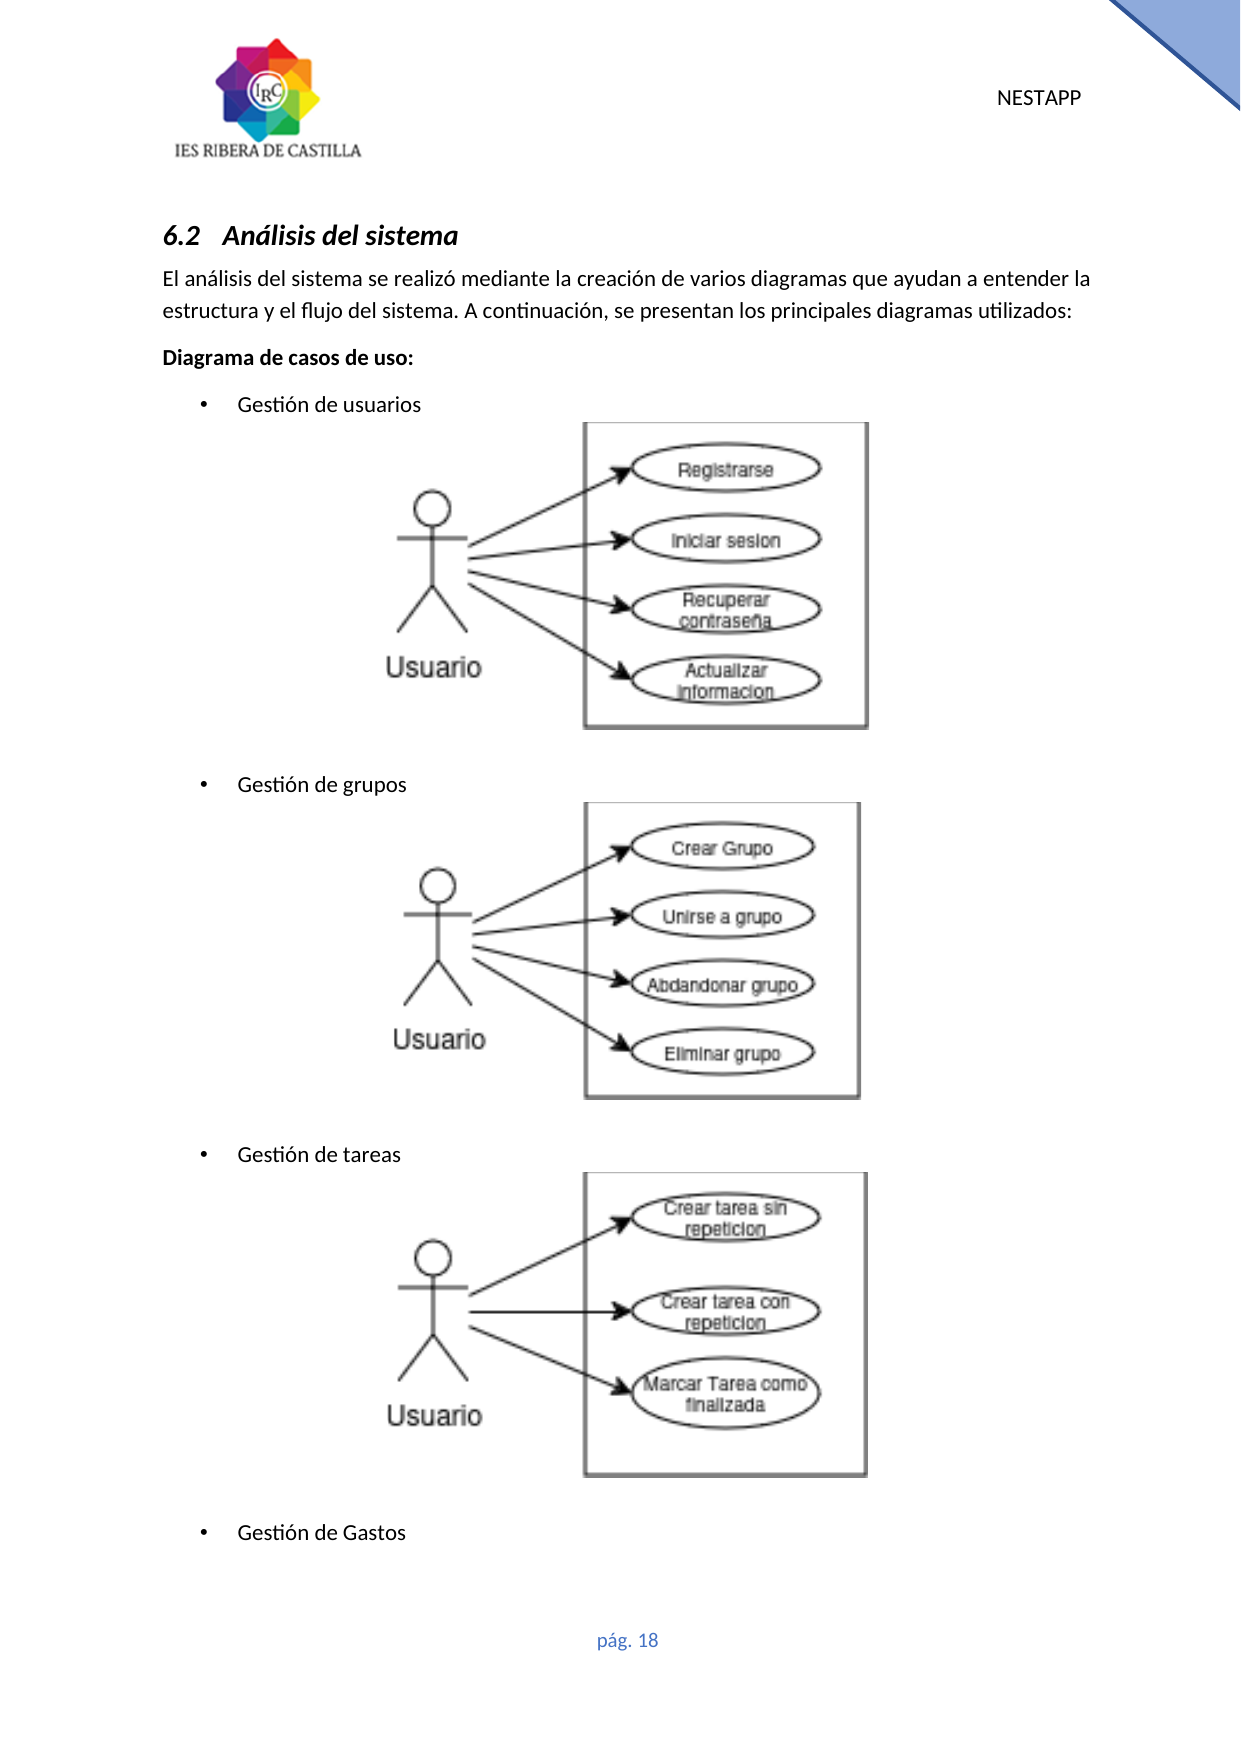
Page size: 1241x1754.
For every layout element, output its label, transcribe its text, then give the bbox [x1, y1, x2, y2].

text Diagrama de casos de uso: [162, 343, 1093, 371]
list Gestión de usuarios [200, 390, 1093, 418]
subtitle Análisis del sistema [162, 217, 1093, 253]
picture [393, 802, 862, 1100]
picture [387, 1172, 868, 1478]
picture [386, 422, 870, 730]
picture [173, 29, 366, 164]
list Gestión de tareas [200, 1140, 1093, 1168]
list Gestión de Gastos [200, 1518, 1093, 1546]
text El análisis del sistema se realizó mediante la creación de varios diagramas que ayudan a entender la estructura y el flujo del sistema. A continuación, se presentan los principales diagramas utilizados: [162, 264, 1093, 324]
list Gestión de grupos [200, 770, 1093, 798]
